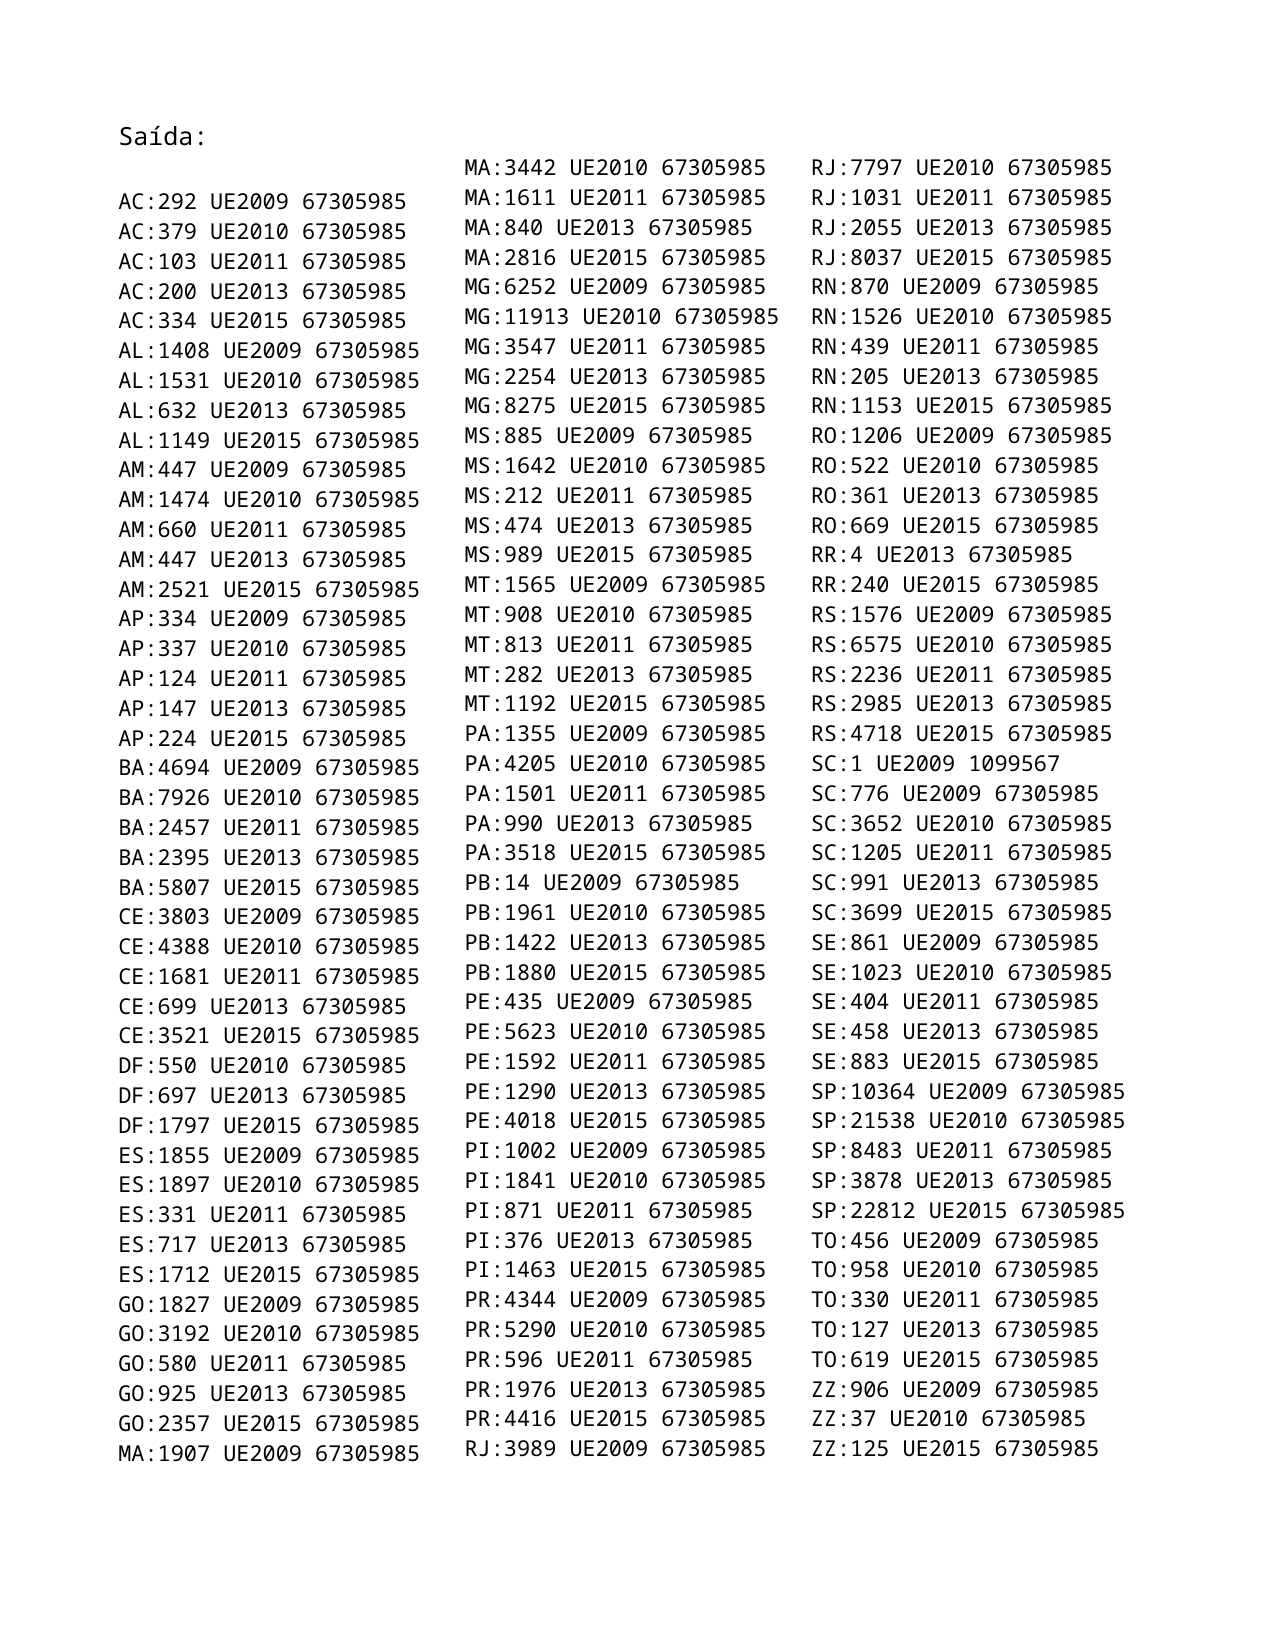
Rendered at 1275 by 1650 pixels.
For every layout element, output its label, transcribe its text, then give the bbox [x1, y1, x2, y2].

text MT:1192 UE2015 67305985 [464, 688, 811, 718]
text ES:331 UE2011 67305985 [118, 1199, 464, 1229]
text PI:376 UE2013 67305985 [464, 1225, 811, 1254]
text PA:990 UE2013 67305985 [464, 808, 811, 837]
text RO:1206 UE2009 67305985 [811, 420, 1157, 450]
text SC:3699 UE2015 67305985 [811, 897, 1157, 927]
text MT:1565 UE2009 67305985 [464, 569, 811, 599]
text DF:550 UE2010 67305985 [118, 1050, 464, 1080]
text AM:447 UE2013 67305985 [118, 544, 464, 573]
text GO:925 UE2013 67305985 [118, 1378, 464, 1408]
text BA:2457 UE2011 67305985 [118, 812, 464, 842]
text RJ:7797 UE2010 67305985 [811, 152, 1157, 182]
text RJ:1031 UE2011 67305985 [811, 182, 1157, 212]
text PE:435 UE2009 67305985 [464, 986, 811, 1016]
text SC:1205 UE2011 67305985 [811, 837, 1157, 867]
text RN:1526 UE2010 67305985 [811, 301, 1157, 331]
text RS:2236 UE2011 67305985 [811, 659, 1157, 688]
text AL:632 UE2013 67305985 [118, 395, 464, 424]
text AC:334 UE2015 67305985 [118, 305, 464, 335]
text AP:124 UE2011 67305985 [118, 663, 464, 693]
text PR:1976 UE2013 67305985 [464, 1374, 811, 1403]
text BA:5807 UE2015 67305985 [118, 871, 464, 901]
text MS:212 UE2011 67305985 [464, 480, 811, 510]
text RN:205 UE2013 67305985 [811, 361, 1157, 391]
text AM:660 UE2011 67305985 [118, 514, 464, 544]
text RO:522 UE2010 67305985 [811, 450, 1157, 480]
text PB:1961 UE2010 67305985 [464, 897, 811, 927]
text AP:224 UE2015 67305985 [118, 722, 464, 752]
text AC:200 UE2013 67305985 [118, 276, 464, 305]
text MT:813 UE2011 67305985 [464, 629, 811, 659]
text CE:4388 UE2010 67305985 [118, 931, 464, 961]
text MS:989 UE2015 67305985 [464, 539, 811, 569]
text RS:1576 UE2009 67305985 [811, 599, 1157, 629]
text PE:1592 UE2011 67305985 [464, 1046, 811, 1076]
text SE:861 UE2009 67305985 [811, 927, 1157, 957]
text SP:3878 UE2013 67305985 [811, 1165, 1157, 1195]
text MG:8275 UE2015 67305985 [464, 391, 811, 420]
text GO:1827 UE2009 67305985 [118, 1288, 464, 1318]
text MA:840 UE2013 67305985 [464, 212, 811, 242]
text SP:8483 UE2011 67305985 [811, 1135, 1157, 1165]
text RO:669 UE2015 67305985 [811, 510, 1157, 539]
text RS:2985 UE2013 67305985 [811, 688, 1157, 718]
text PR:596 UE2011 67305985 [464, 1344, 811, 1374]
text RJ:2055 UE2013 67305985 [811, 212, 1157, 242]
text RS:4718 UE2015 67305985 [811, 718, 1157, 748]
text ES:1855 UE2009 67305985 [118, 1139, 464, 1169]
text PI:1463 UE2015 67305985 [464, 1254, 811, 1284]
text ES:1897 UE2010 67305985 [118, 1169, 464, 1199]
text RN:439 UE2011 67305985 [811, 331, 1157, 361]
text ZZ:125 UE2015 67305985 [811, 1433, 1157, 1463]
text SE:404 UE2011 67305985 [811, 986, 1157, 1016]
text DF:697 UE2013 67305985 [118, 1080, 464, 1110]
text RS:6575 UE2010 67305985 [811, 629, 1157, 659]
text PB:1422 UE2013 67305985 [464, 927, 811, 957]
text AP:337 UE2010 67305985 [118, 633, 464, 663]
text Saída: [118, 118, 1157, 152]
text SE:1023 UE2010 67305985 [811, 957, 1157, 986]
text SE:458 UE2013 67305985 [811, 1016, 1157, 1046]
text MT:282 UE2013 67305985 [464, 659, 811, 688]
text CE:3521 UE2015 67305985 [118, 1020, 464, 1050]
text RN:870 UE2009 67305985 [811, 271, 1157, 301]
text CE:1681 UE2011 67305985 [118, 961, 464, 991]
text AL:1408 UE2009 67305985 [118, 335, 464, 365]
text DF:1797 UE2015 67305985 [118, 1110, 464, 1139]
text AM:2521 UE2015 67305985 [118, 573, 464, 603]
text SC:991 UE2013 67305985 [811, 867, 1157, 897]
text ES:1712 UE2015 67305985 [118, 1259, 464, 1288]
text AC:292 UE2009 67305985 [118, 186, 464, 216]
text AP:147 UE2013 67305985 [118, 693, 464, 722]
text GO:2357 UE2015 67305985 [118, 1408, 464, 1437]
text TO:330 UE2011 67305985 [811, 1284, 1157, 1314]
text PE:1290 UE2013 67305985 [464, 1076, 811, 1106]
text RR:4 UE2013 67305985 [811, 539, 1157, 569]
text ES:717 UE2013 67305985 [118, 1229, 464, 1259]
text MG:11913 UE2010 67305985 [464, 301, 811, 331]
text AM:447 UE2009 67305985 [118, 454, 464, 484]
text RR:240 UE2015 67305985 [811, 569, 1157, 599]
text MA:1907 UE2009 67305985 [118, 1437, 464, 1467]
text PI:1002 UE2009 67305985 [464, 1135, 811, 1165]
text BA:2395 UE2013 67305985 [118, 842, 464, 871]
text TO:958 UE2010 67305985 [811, 1254, 1157, 1284]
text GO:580 UE2011 67305985 [118, 1348, 464, 1378]
text AC:103 UE2011 67305985 [118, 246, 464, 276]
text MS:474 UE2013 67305985 [464, 510, 811, 539]
text SP:10364 UE2009 67305985 [811, 1076, 1157, 1106]
text PA:3518 UE2015 67305985 [464, 837, 811, 867]
text GO:3192 UE2010 67305985 [118, 1318, 464, 1348]
text TO:127 UE2013 67305985 [811, 1314, 1157, 1344]
text PI:1841 UE2010 67305985 [464, 1165, 811, 1195]
text PA:1501 UE2011 67305985 [464, 778, 811, 808]
text PA:4205 UE2010 67305985 [464, 748, 811, 778]
text PI:871 UE2011 67305985 [464, 1195, 811, 1225]
text SP:21538 UE2010 67305985 [811, 1106, 1157, 1135]
text AC:379 UE2010 67305985 [118, 216, 464, 246]
text RO:361 UE2013 67305985 [811, 480, 1157, 510]
text SC:1 UE2009 1099567 [811, 748, 1157, 778]
text PR:4344 UE2009 67305985 [464, 1284, 811, 1314]
text SE:883 UE2015 67305985 [811, 1046, 1157, 1076]
text TO:619 UE2015 67305985 [811, 1344, 1157, 1374]
text MG:6252 UE2009 67305985 [464, 271, 811, 301]
text SC:776 UE2009 67305985 [811, 778, 1157, 808]
text PR:5290 UE2010 67305985 [464, 1314, 811, 1344]
text PA:1355 UE2009 67305985 [464, 718, 811, 748]
text AL:1149 UE2015 67305985 [118, 424, 464, 454]
text SP:22812 UE2015 67305985 [811, 1195, 1157, 1225]
text AM:1474 UE2010 67305985 [118, 484, 464, 514]
text PE:4018 UE2015 67305985 [464, 1106, 811, 1135]
text AL:1531 UE2010 67305985 [118, 365, 464, 395]
text PB:14 UE2009 67305985 [464, 867, 811, 897]
text MA:2816 UE2015 67305985 [464, 242, 811, 271]
text MA:3442 UE2010 67305985 [464, 152, 811, 182]
text ZZ:37 UE2010 67305985 [811, 1403, 1157, 1433]
text RJ:3989 UE2009 67305985 [464, 1433, 811, 1463]
text SC:3652 UE2010 67305985 [811, 808, 1157, 837]
text BA:4694 UE2009 67305985 [118, 752, 464, 782]
text PB:1880 UE2015 67305985 [464, 957, 811, 986]
text PR:4416 UE2015 67305985 [464, 1403, 811, 1433]
text MS:885 UE2009 67305985 [464, 420, 811, 450]
text MS:1642 UE2010 67305985 [464, 450, 811, 480]
text PE:5623 UE2010 67305985 [464, 1016, 811, 1046]
text RJ:8037 UE2015 67305985 [811, 242, 1157, 271]
text MG:2254 UE2013 67305985 [464, 361, 811, 391]
text CE:699 UE2013 67305985 [118, 991, 464, 1020]
text RN:1153 UE2015 67305985 [811, 391, 1157, 420]
text MA:1611 UE2011 67305985 [464, 182, 811, 212]
text MT:908 UE2010 67305985 [464, 599, 811, 629]
text MG:3547 UE2011 67305985 [464, 331, 811, 361]
text ZZ:906 UE2009 67305985 [811, 1374, 1157, 1403]
text BA:7926 UE2010 67305985 [118, 782, 464, 812]
text CE:3803 UE2009 67305985 [118, 901, 464, 931]
text AP:334 UE2009 67305985 [118, 603, 464, 633]
text TO:456 UE2009 67305985 [811, 1225, 1157, 1254]
